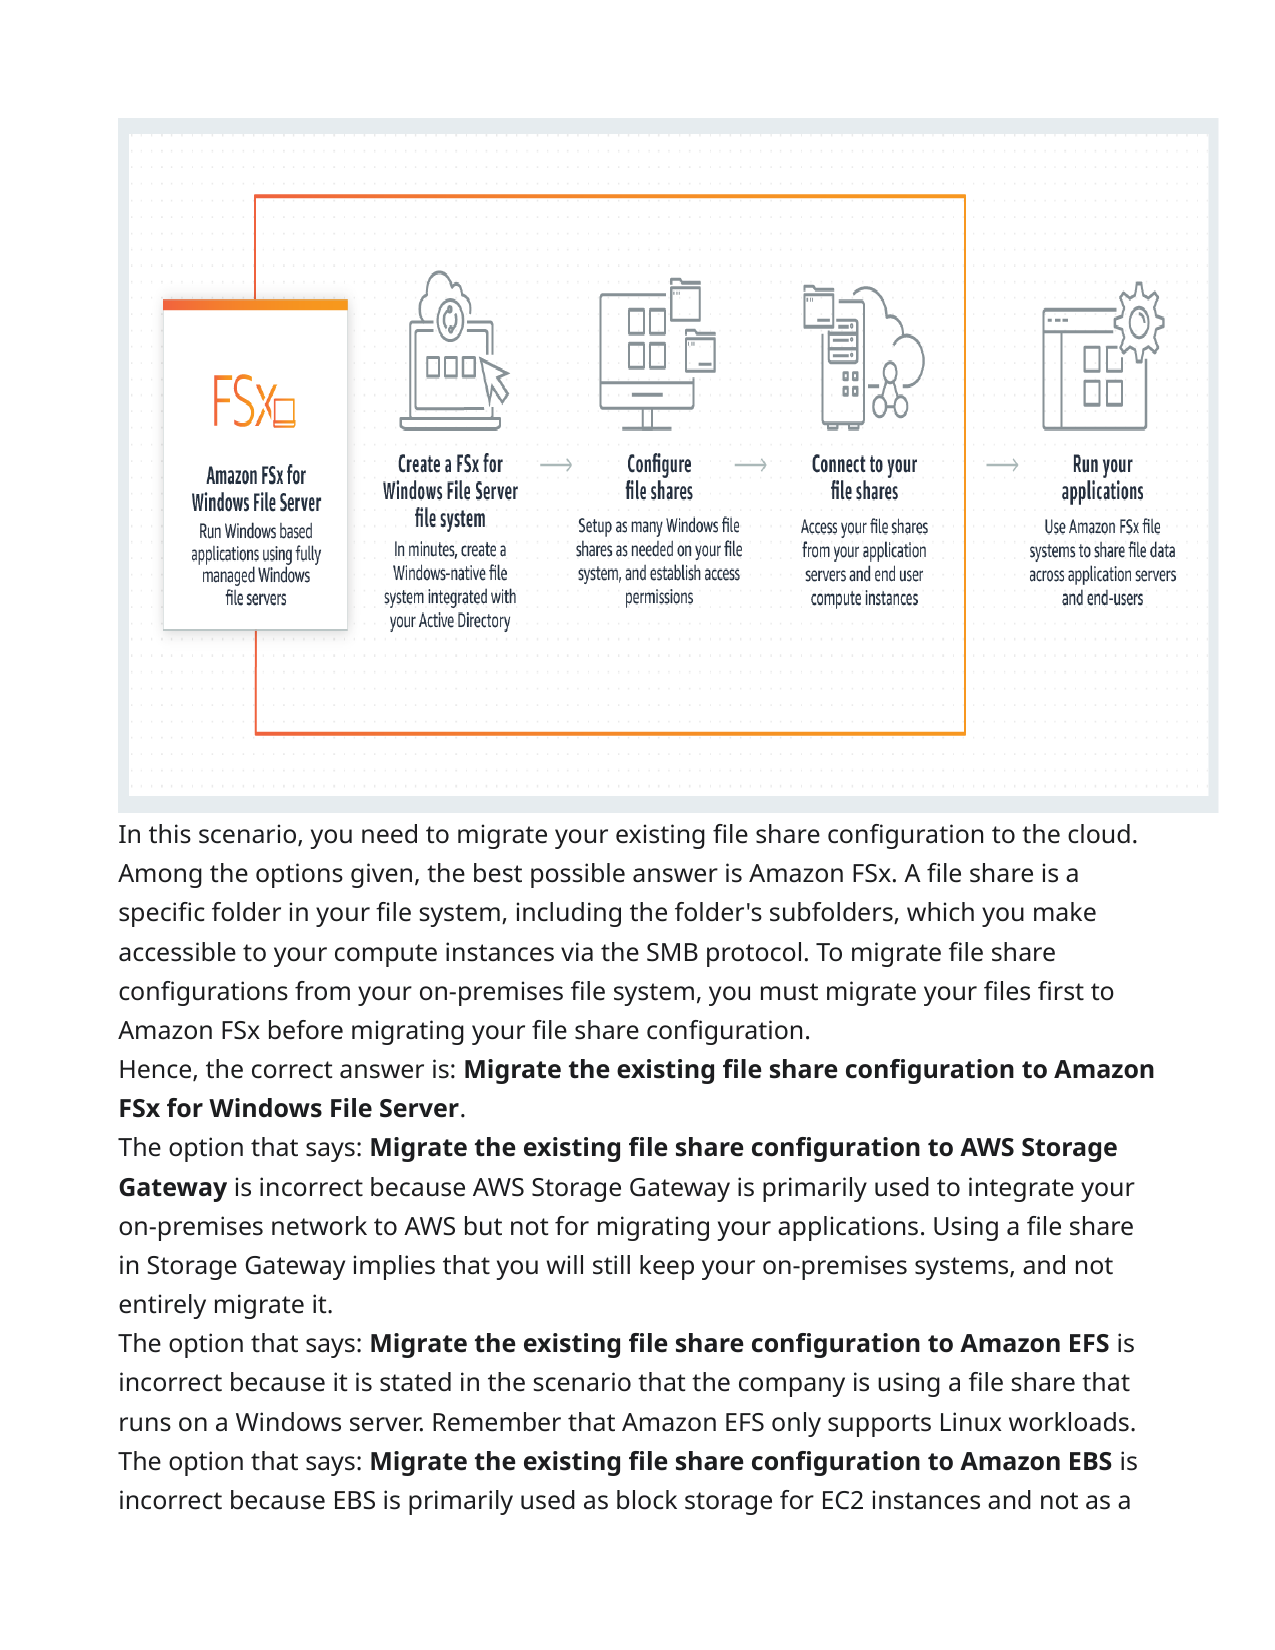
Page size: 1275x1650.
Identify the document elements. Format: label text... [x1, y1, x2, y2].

text In this scenario, you need to migrate your existing file share configuration to the cloud. Among the options given, the best possible answer is Amazon FSx. A file share is a specific folder in your file system, including the folder's subfolders, which you make accessible to your compute instances via the SMB protocol. To migrate file share configurations from your on-premises file system, you must migrate your files first to Amazon FSx before migrating your file share configuration. [118, 817, 1157, 1047]
text The option that says: Migrate the existing file share configuration to Amazon EFS is incorrect because it is stated in the scenario that the company is using a file share that runs on a Windows server. Remember that Amazon EFS only supports Linux workloads. [118, 1326, 1157, 1438]
picture [118, 118, 1219, 813]
text The option that says: Migrate the existing file share configuration to Amazon EBS is incorrect because EBS is primarily used as block storage for EC2 instances and not as a [118, 1443, 1157, 1517]
text The option that says: Migrate the existing file share configuration to AWS Storage Gateway is incorrect because AWS Storage Gateway is primarily used to integrate your on-premises network to AWS but not for migrating your applications. Using a file share in Storage Gateway implies that you will still keep your on-premises systems, and not entirely migrate it. [118, 1130, 1157, 1321]
text Hence, the correct answer is: Migrate the existing file share configuration to Amazon FSx for Windows File Server. [118, 1052, 1157, 1125]
